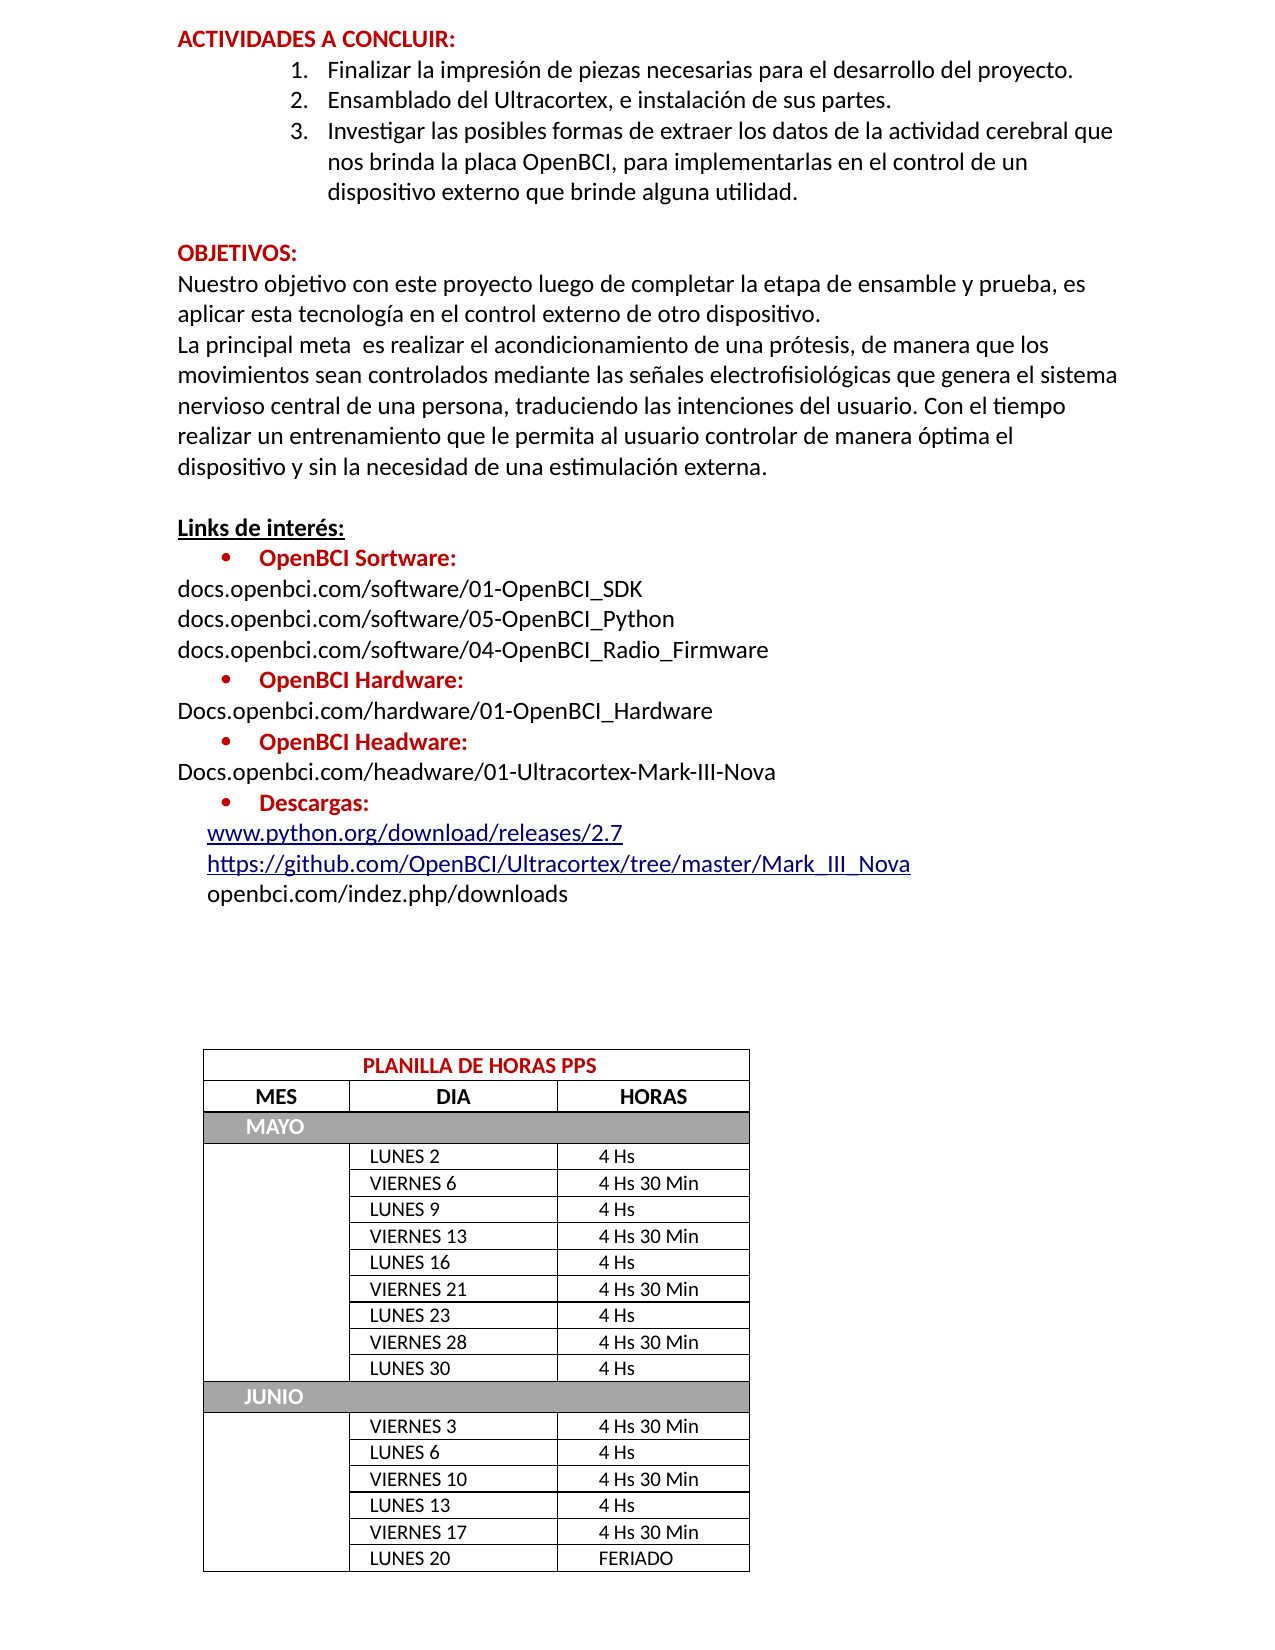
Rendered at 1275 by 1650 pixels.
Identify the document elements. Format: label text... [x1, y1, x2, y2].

table_header PLANILLA DE HORAS PPS [204, 1050, 749, 1080]
table_cell VIERNES 13 [350, 1223, 557, 1248]
table_cell 4 Hs [558, 1250, 749, 1275]
list OpenBCI Hardware: [222, 664, 1122, 695]
table_cell LUNES 20 [350, 1545, 557, 1571]
table_cell FERIADO [558, 1545, 749, 1571]
table_cell LUNES 13 [350, 1493, 557, 1518]
list openbci.com/indez.php/downloads [207, 878, 1122, 909]
table_cell VIERNES 21 [350, 1276, 557, 1301]
list https://github.com/OpenBCI/Ultracortex/tree/master/Mark_III_Nova [207, 848, 1122, 878]
table_cell 4 Hs 30 Min [558, 1466, 749, 1491]
table_cell DIA [350, 1081, 557, 1111]
list OpenBCI Headware: [222, 726, 1122, 756]
list Finalizar la impresión de piezas necesarias para el desarrollo del proyecto. [290, 54, 1122, 85]
table_cell 4 Hs 30 Min [558, 1519, 749, 1544]
list Docs.openbci.com/headware/01-Ultracortex-Mark-III-Nova [177, 756, 1122, 787]
table_cell 4 Hs [558, 1440, 749, 1465]
text ACTIVIDADES A CONCLUIR: [177, 24, 1122, 54]
table_cell 4 Hs 30 Min [558, 1170, 749, 1196]
table_cell VIERNES 10 [350, 1466, 557, 1491]
table_cell LUNES 23 [350, 1303, 557, 1328]
table_cell VIERNES 17 [350, 1519, 557, 1544]
table_cell 4 Hs [558, 1197, 749, 1222]
list docs.openbci.com/software/01-OpenBCI_SDK [177, 573, 1122, 603]
list Links de interés: [177, 512, 1122, 542]
table_cell VIERNES 6 [350, 1170, 557, 1196]
table_cell HORAS [558, 1081, 749, 1111]
table_cell 4 Hs [558, 1303, 749, 1328]
table_cell MES [204, 1081, 349, 1111]
list Docs.openbci.com/hardware/01-OpenBCI_Hardware [177, 695, 1122, 726]
list OBJETIVOS: [177, 237, 1122, 268]
list docs.openbci.com/software/04-OpenBCI_Radio_Firmware [177, 634, 1122, 664]
table_cell 4 Hs 30 Min [558, 1276, 749, 1301]
list Nuestro objetivo con este proyecto luego de completar la etapa de ensamble y prueba, es aplicar esta tecnología en el control externo de otro dispositivo. [177, 268, 1122, 329]
table_cell LUNES 2 [350, 1144, 557, 1169]
list Descargas: [222, 787, 1122, 817]
list docs.openbci.com/software/05-OpenBCI_Python [177, 603, 1122, 634]
table_cell LUNES 16 [350, 1250, 557, 1275]
list OpenBCI Sortware: [222, 542, 1122, 573]
list www.python.org/download/releases/2.7 [207, 817, 1122, 848]
table_cell 4 Hs [558, 1355, 749, 1381]
table_cell VIERNES 3 [350, 1413, 557, 1438]
list La principal meta es realizar el acondicionamiento de una prótesis, de manera que los movimientos sean controlados mediante las señales electrofisiológicas que genera el sistema nervioso central de una persona, traduciendo las intenciones del usuario. Con el tiempo realizar un entrenamiento que le permita al usuario controlar de manera óptima el dispositivo y sin la necesidad de una estimulación externa. [177, 329, 1122, 481]
table_cell [204, 1144, 349, 1381]
table_cell [204, 1413, 349, 1571]
table_cell 4 Hs [558, 1493, 749, 1518]
table_cell JUNIO [204, 1382, 749, 1412]
table_cell MAYO [204, 1113, 749, 1143]
table_cell 4 Hs 30 Min [558, 1413, 749, 1438]
list Investigar las posibles formas de extraer los datos de la actividad cerebral que nos brinda la placa OpenBCI, para implementarlas en el control de un dispositivo externo que brinde alguna utilidad. [290, 115, 1122, 207]
table_cell 4 Hs 30 Min [558, 1223, 749, 1248]
table_cell LUNES 9 [350, 1197, 557, 1222]
table_cell VIERNES 28 [350, 1329, 557, 1354]
table_cell LUNES 30 [350, 1355, 557, 1381]
table_cell 4 Hs 30 Min [558, 1329, 749, 1354]
list Ensamblado del Ultracortex, e instalación de sus partes. [290, 85, 1122, 115]
table_cell 4 Hs [558, 1144, 749, 1169]
table_cell LUNES 6 [350, 1440, 557, 1465]
